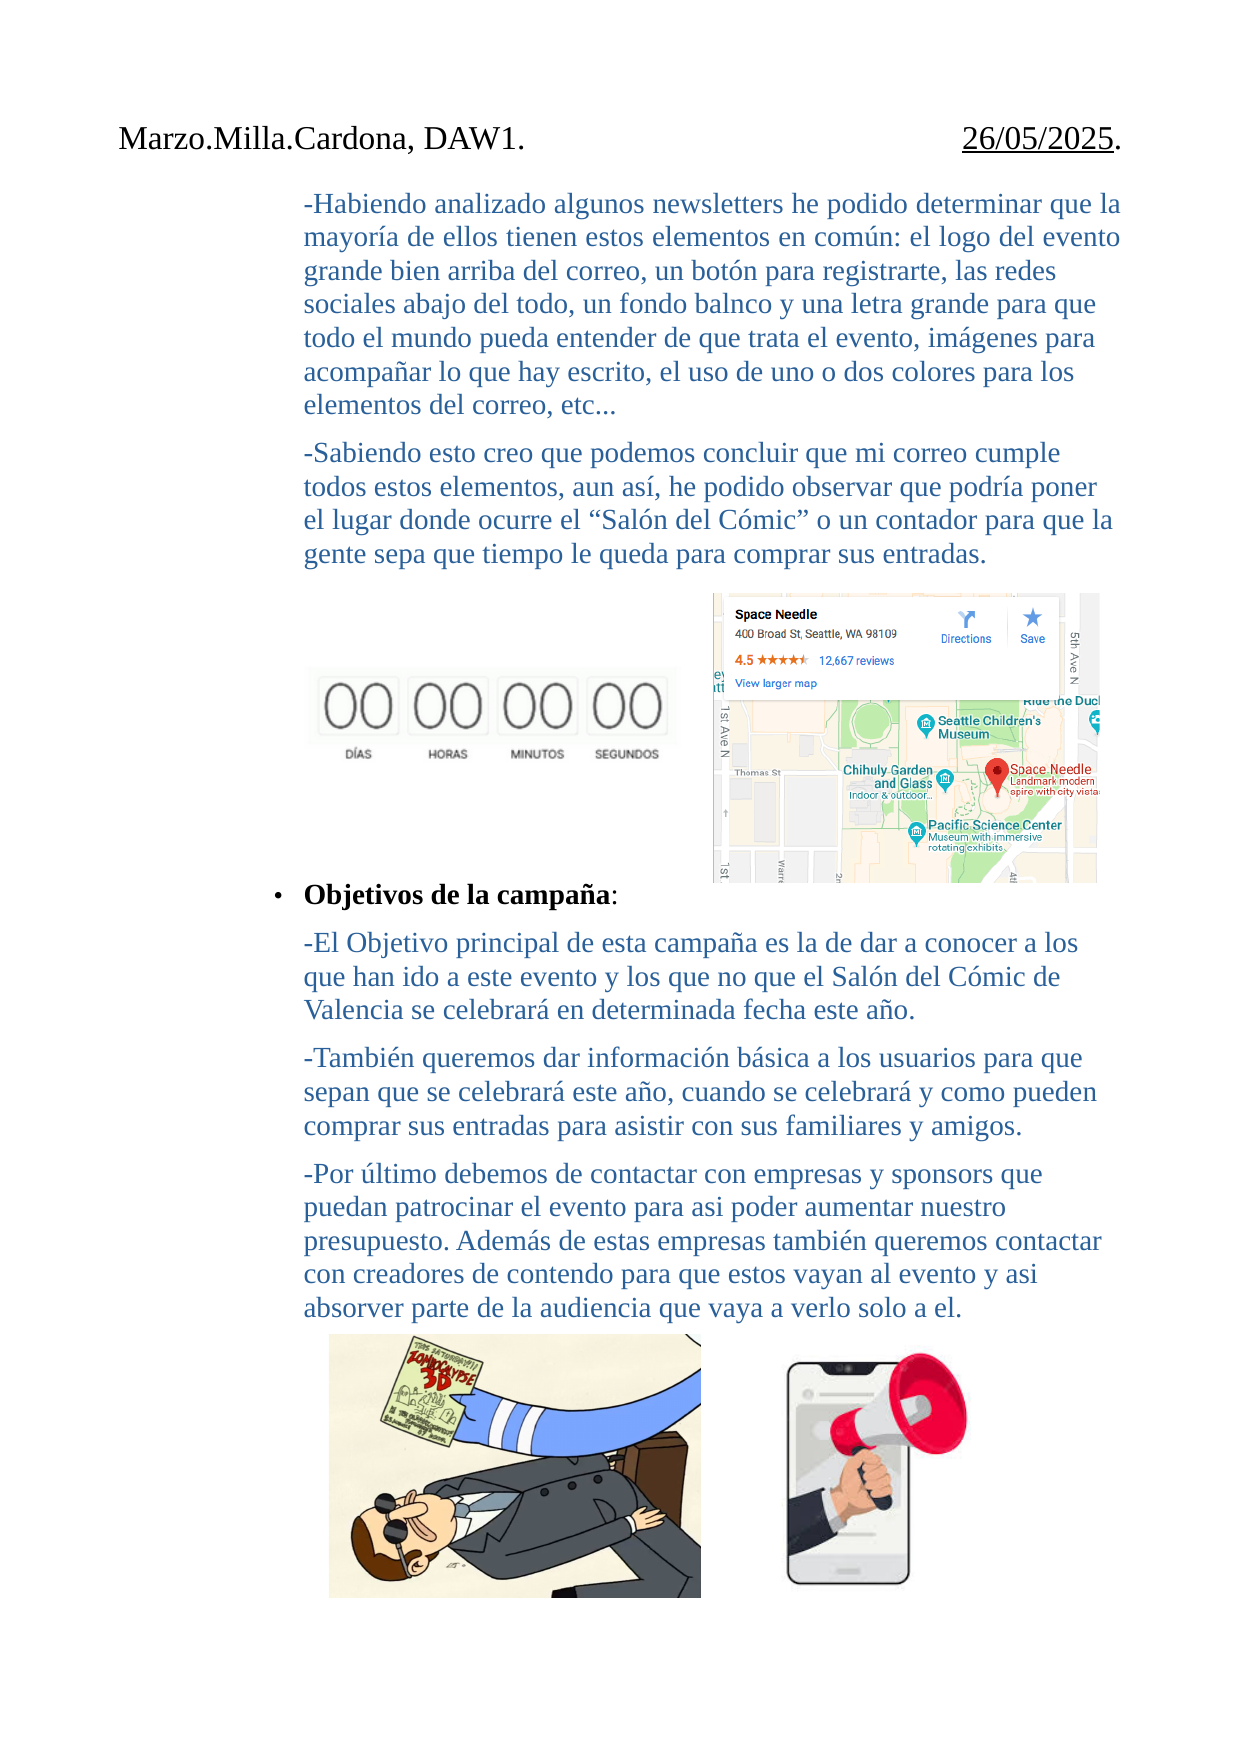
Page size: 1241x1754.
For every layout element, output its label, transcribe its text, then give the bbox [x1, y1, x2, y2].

picture [711, 593, 1100, 883]
picture [328, 1334, 701, 1598]
list -El Objetivo principal de esta campaña es la de dar a conocer a los que han ido a este evento y los que no que el Salón del Cómic de Valencia se celebrará en determinada fecha este año. [274, 925, 1122, 1026]
list -Por último debemos de contactar con empresas y sponsors que puedan patrocinar el evento para asi poder aumentar nuestro presupuesto. Además de estas empresas también queremos contactar con creadores de contendo para que estos vayan al evento y asi absorver parte de la audiencia que vaya a verlo solo a el. [274, 1156, 1122, 1323]
list -También queremos dar información básica a los usuarios para que sepan que se celebrará este año, cuando se celebrará y como pueden comprar sus entradas para asistir con sus familiares y amigos. [274, 1041, 1122, 1141]
picture [744, 1336, 993, 1602]
picture [296, 665, 696, 784]
text -Habiendo analizado algunos newsletters he podido determinar que la mayoría de ellos tienen estos elementos en común: el logo del evento grande bien arriba del correo, un botón para registrarte, las redes sociales abajo del todo, un fondo balnco y una letra grande para que todo el mundo pueda entender de que trata el evento, imágenes para acompañar lo que hay escrito, el uso de uno o dos colores para los elementos del correo, etc... [156, 186, 1122, 421]
text -Sabiendo esto creo que podemos concluir que mi correo cumple todos estos elementos, aun así, he podido observar que podría poner el lugar donde ocurre el “Salón del Cómic” o un contador para que la gente sepa que tiempo le queda para comprar sus entradas. [156, 435, 1122, 569]
list Objetivos de la campaña: [274, 877, 1122, 911]
